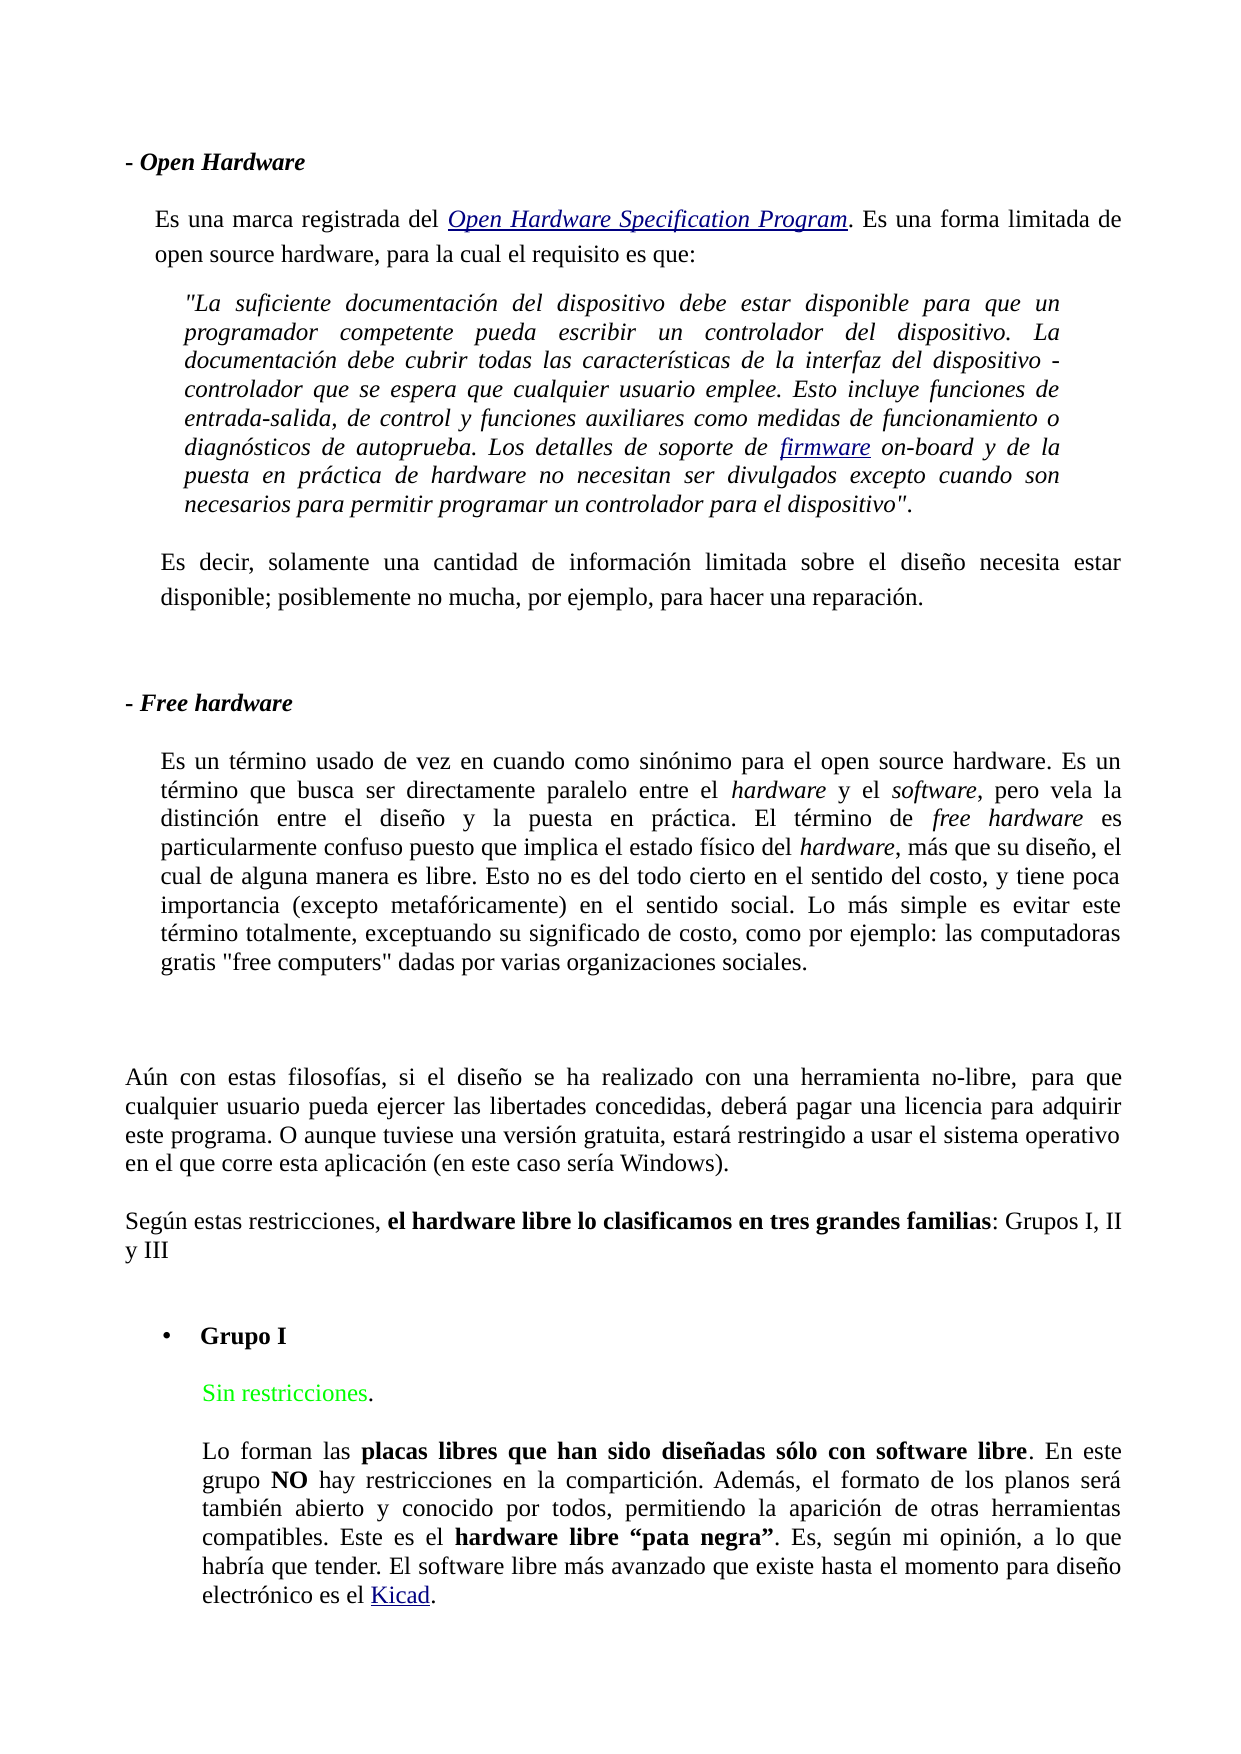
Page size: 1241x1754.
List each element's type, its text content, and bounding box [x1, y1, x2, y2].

text Es un término usado de vez en cuando como sinónimo para el open source hardware. Es un término que busca ser directamente paralelo entre el hardware y el software, pero vela la distinción entre el diseño y la puesta en práctica. El término de free hardware es particularmente confuso puesto que implica el estado físico del hardware, más que su diseño, el cual de alguna manera es libre. Esto no es del todo cierto en el sentido del costo, y tiene poca importancia (excepto metafóricamente) en el sentido social. Lo más simple es evitar este término totalmente, exceptuando su significado de costo, como por ejemplo: las computadoras gratis "free computers" dadas por varias organizaciones sociales. [160, 746, 1122, 976]
text - Open Hardware [125, 147, 1122, 176]
list Grupo I [162, 1321, 1122, 1350]
text "La suficiente documentación del dispositivo debe estar disponible para que un programador competente pueda escribir un controlador del dispositivo. La documentación debe cubrir todas las características de la interfaz del dispositivo - controlador que se espera que cualquier usuario emplee. Esto incluye funciones de entrada-salida, de control y funciones auxiliares como medidas de funcionamiento o diagnósticos de autoprueba. Los detalles de soporte de firmware on-board y de la puesta en práctica de hardware no necesitan ser divulgados excepto cuando son necesarios para permitir programar un controlador para el dispositivo". [184, 288, 1063, 518]
text Según estas restricciones, el hardware libre lo clasificamos en tres grandes familias: Grupos I, II y III [125, 1206, 1122, 1263]
text Sin restricciones. [202, 1378, 1122, 1407]
text Lo forman las placas libres que han sido diseñadas sólo con software libre. En este grupo NO hay restricciones en la compartición. Además, el formato de los planos será también abierto y conocido por todos, permitiendo la aparición de otras herramientas compatibles. Este es el hardware libre “pata negra”. Es, según mi opinión, a lo que habría que tender. El software libre más avanzado que existe hasta el momento para diseño electrónico es el Kicad. [202, 1407, 1122, 1608]
text Es decir, solamente una cantidad de información limitada sobre el diseño necesita estar disponible; posiblemente no mucha, por ejemplo, para hacer una reparación. [160, 547, 1122, 611]
text - Free hardware [125, 688, 1122, 717]
text Aún con estas filosofías, si el diseño se ha realizado con una herramienta no-libre, para que cualquier usuario pueda ejercer las libertades concedidas, deberá pagar una licencia para adquirir este programa. O aunque tuviese una versión gratuita, estará restringido a usar el sistema operativo en el que corre esta aplicación (en este caso sería Windows). [125, 1062, 1122, 1177]
text Es una marca registrada del Open Hardware Specification Program. Es una forma limitada de open source hardware, para la cual el requisito es que: [154, 204, 1122, 268]
